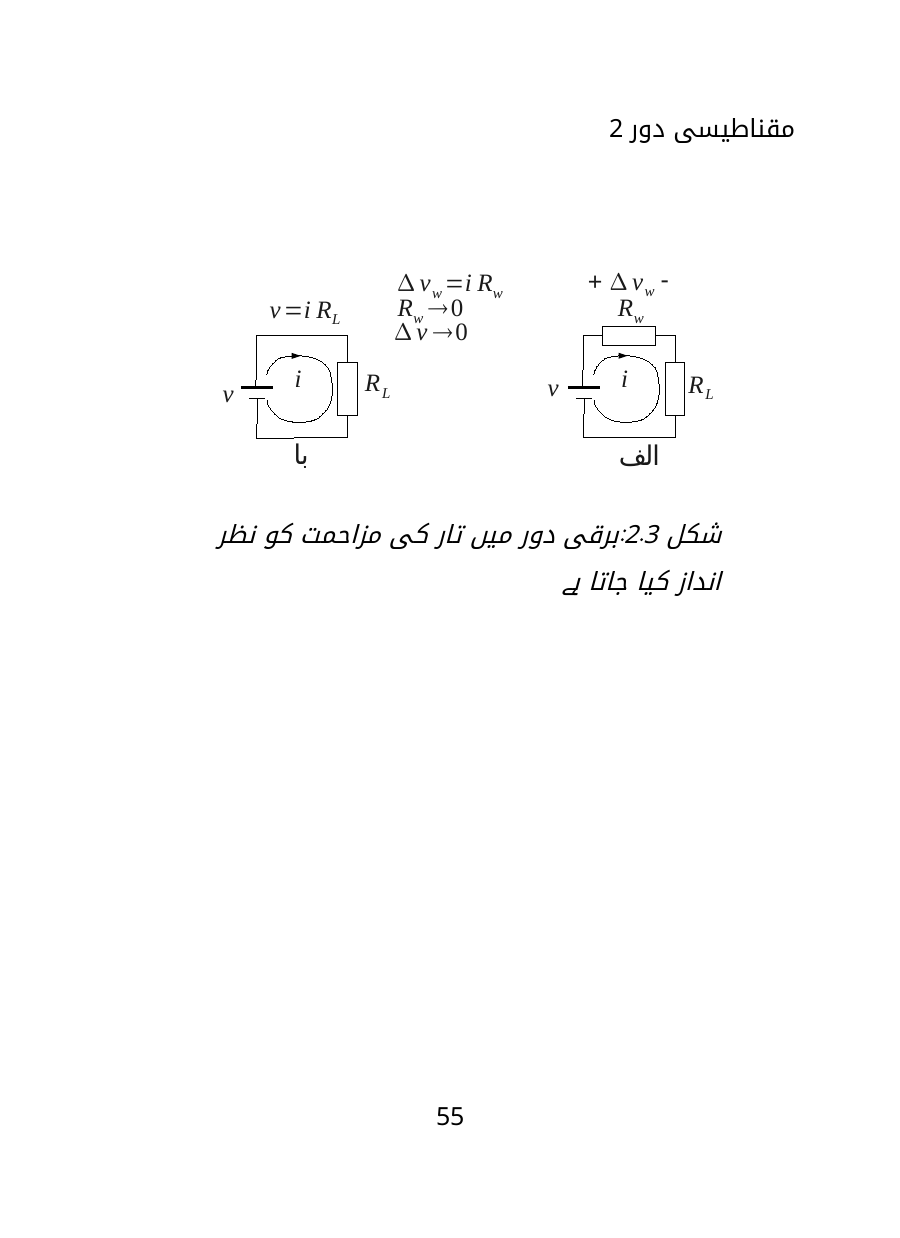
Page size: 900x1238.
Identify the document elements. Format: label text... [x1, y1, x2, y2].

text شکل 2.3:برقی دور میں تار کی مزاحمت کو نظر انداز کیا جاتا ہے [179, 195, 721, 606]
